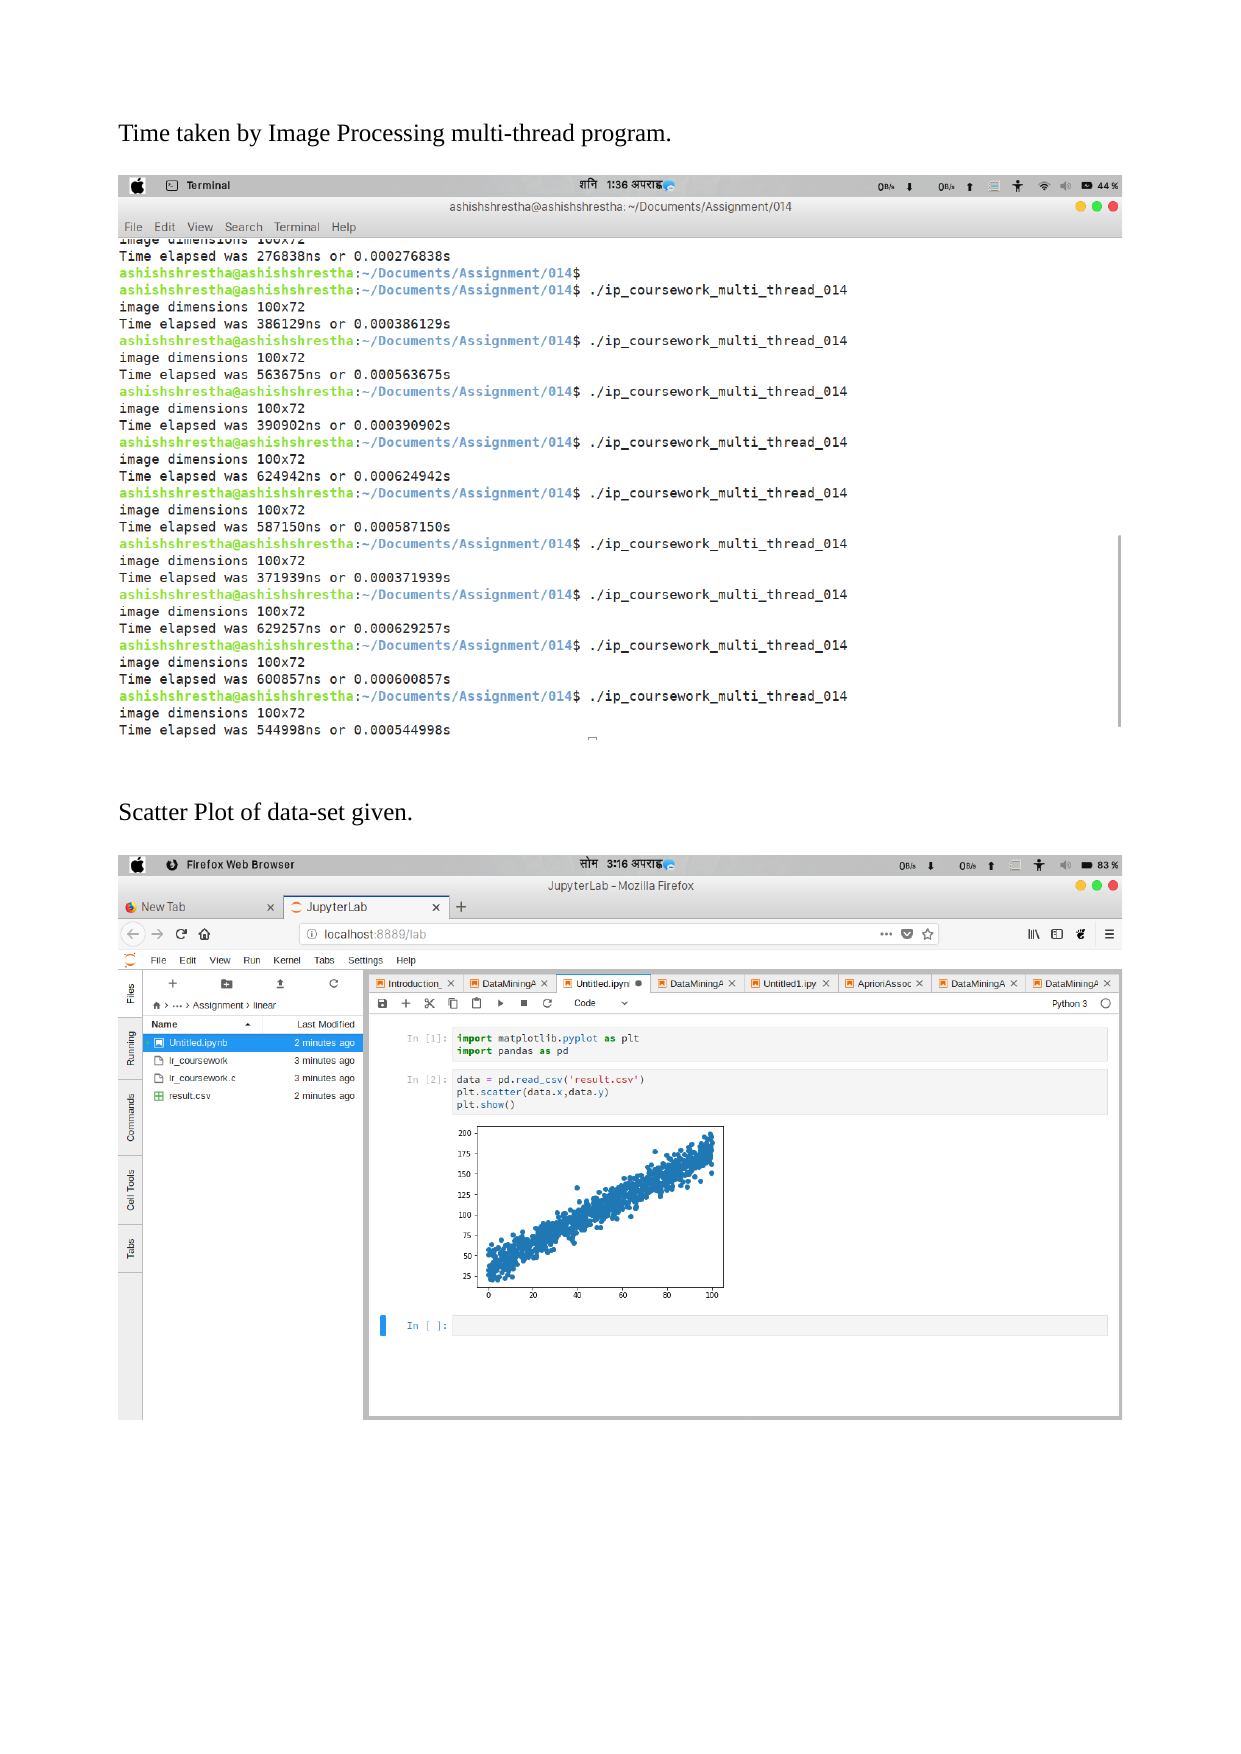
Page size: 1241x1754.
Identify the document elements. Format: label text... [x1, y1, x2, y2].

text Scatter Plot of data-set given. [118, 797, 1122, 826]
text Time taken by Image Processing multi-thread program. [118, 118, 1122, 147]
picture [118, 855, 1123, 1420]
picture [118, 175, 1123, 740]
